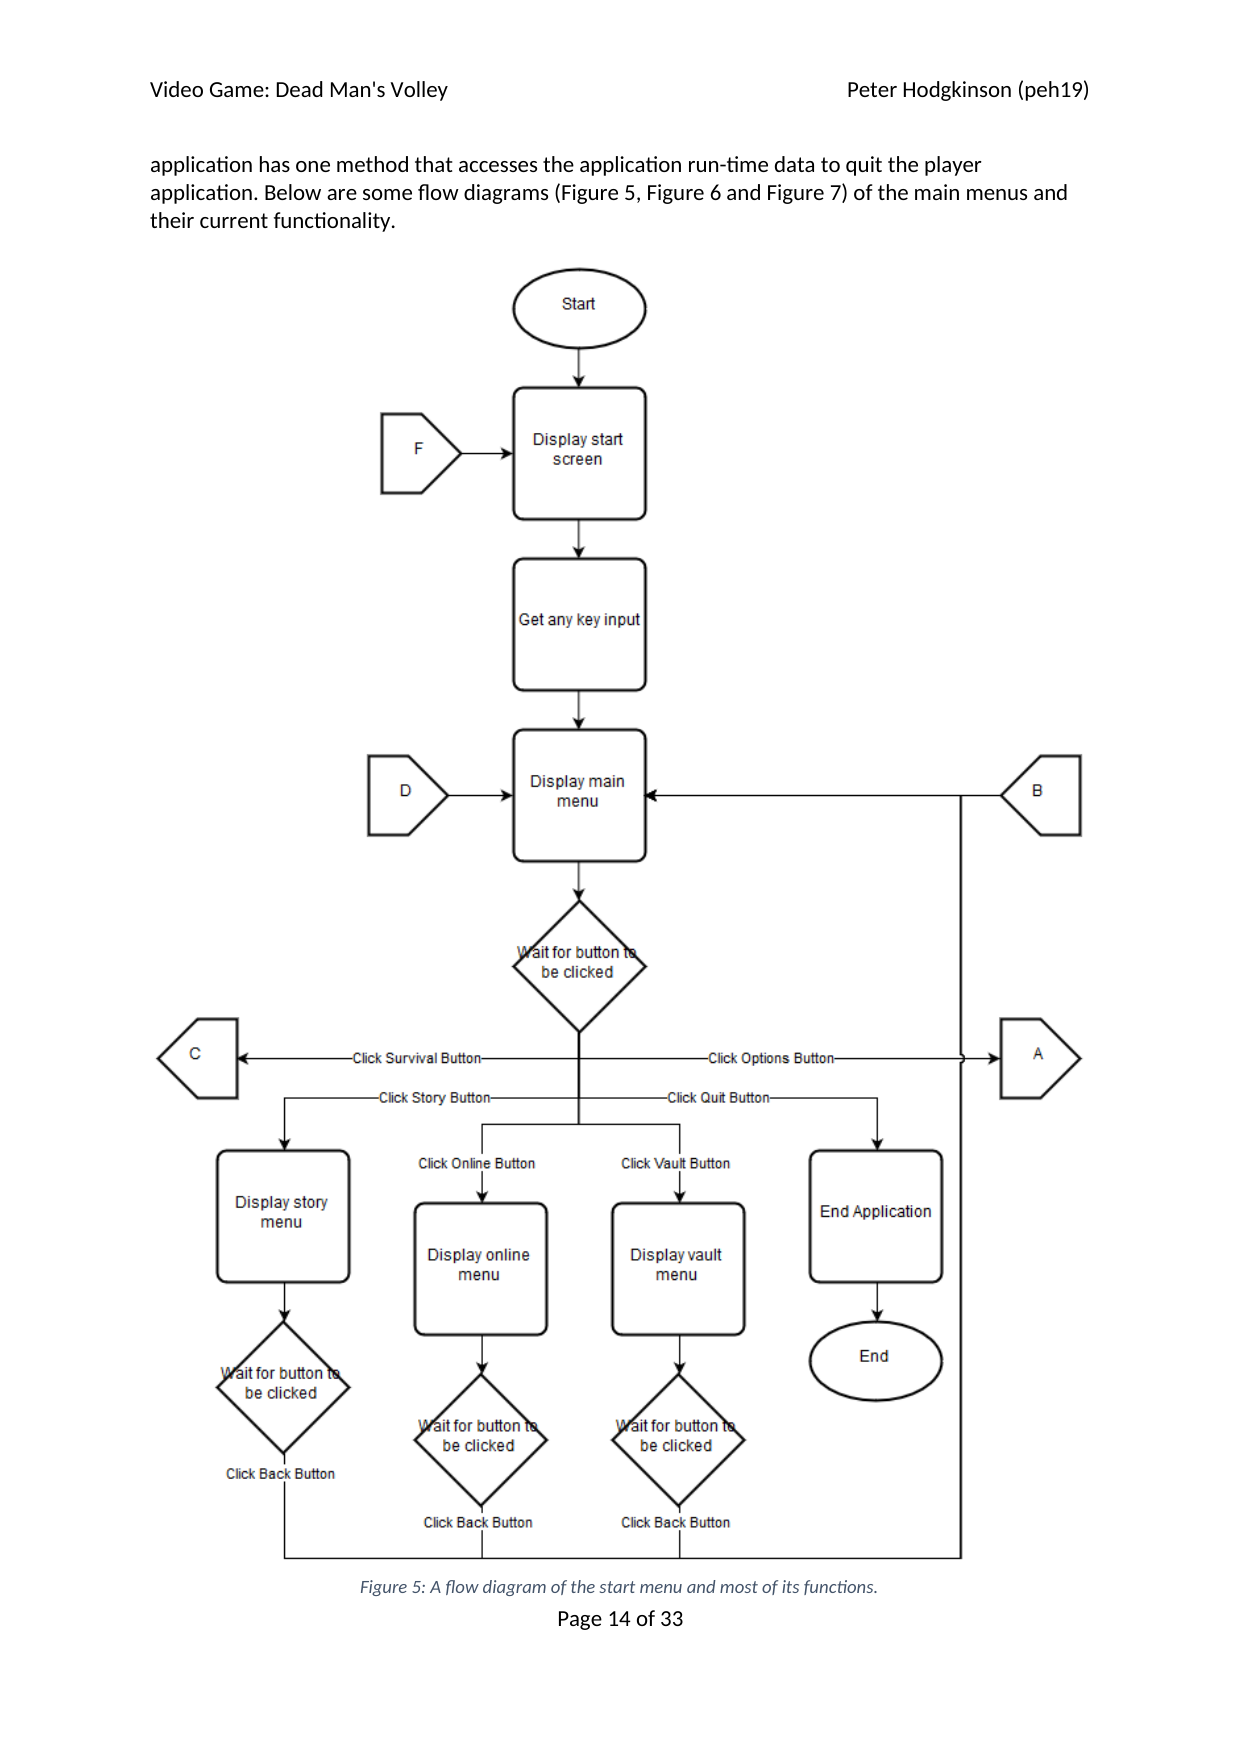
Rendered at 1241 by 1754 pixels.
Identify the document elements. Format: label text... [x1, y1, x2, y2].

text application has one method that accesses the application run-time data to quit the player application. Below are some flow diagrams (Figure 5, Figure 6 and Figure 7) of the main menus and their current functionality. [150, 150, 1090, 234]
text Figure 5: A flow diagram of the start menu and most of its functions. [150, 1576, 1090, 1598]
